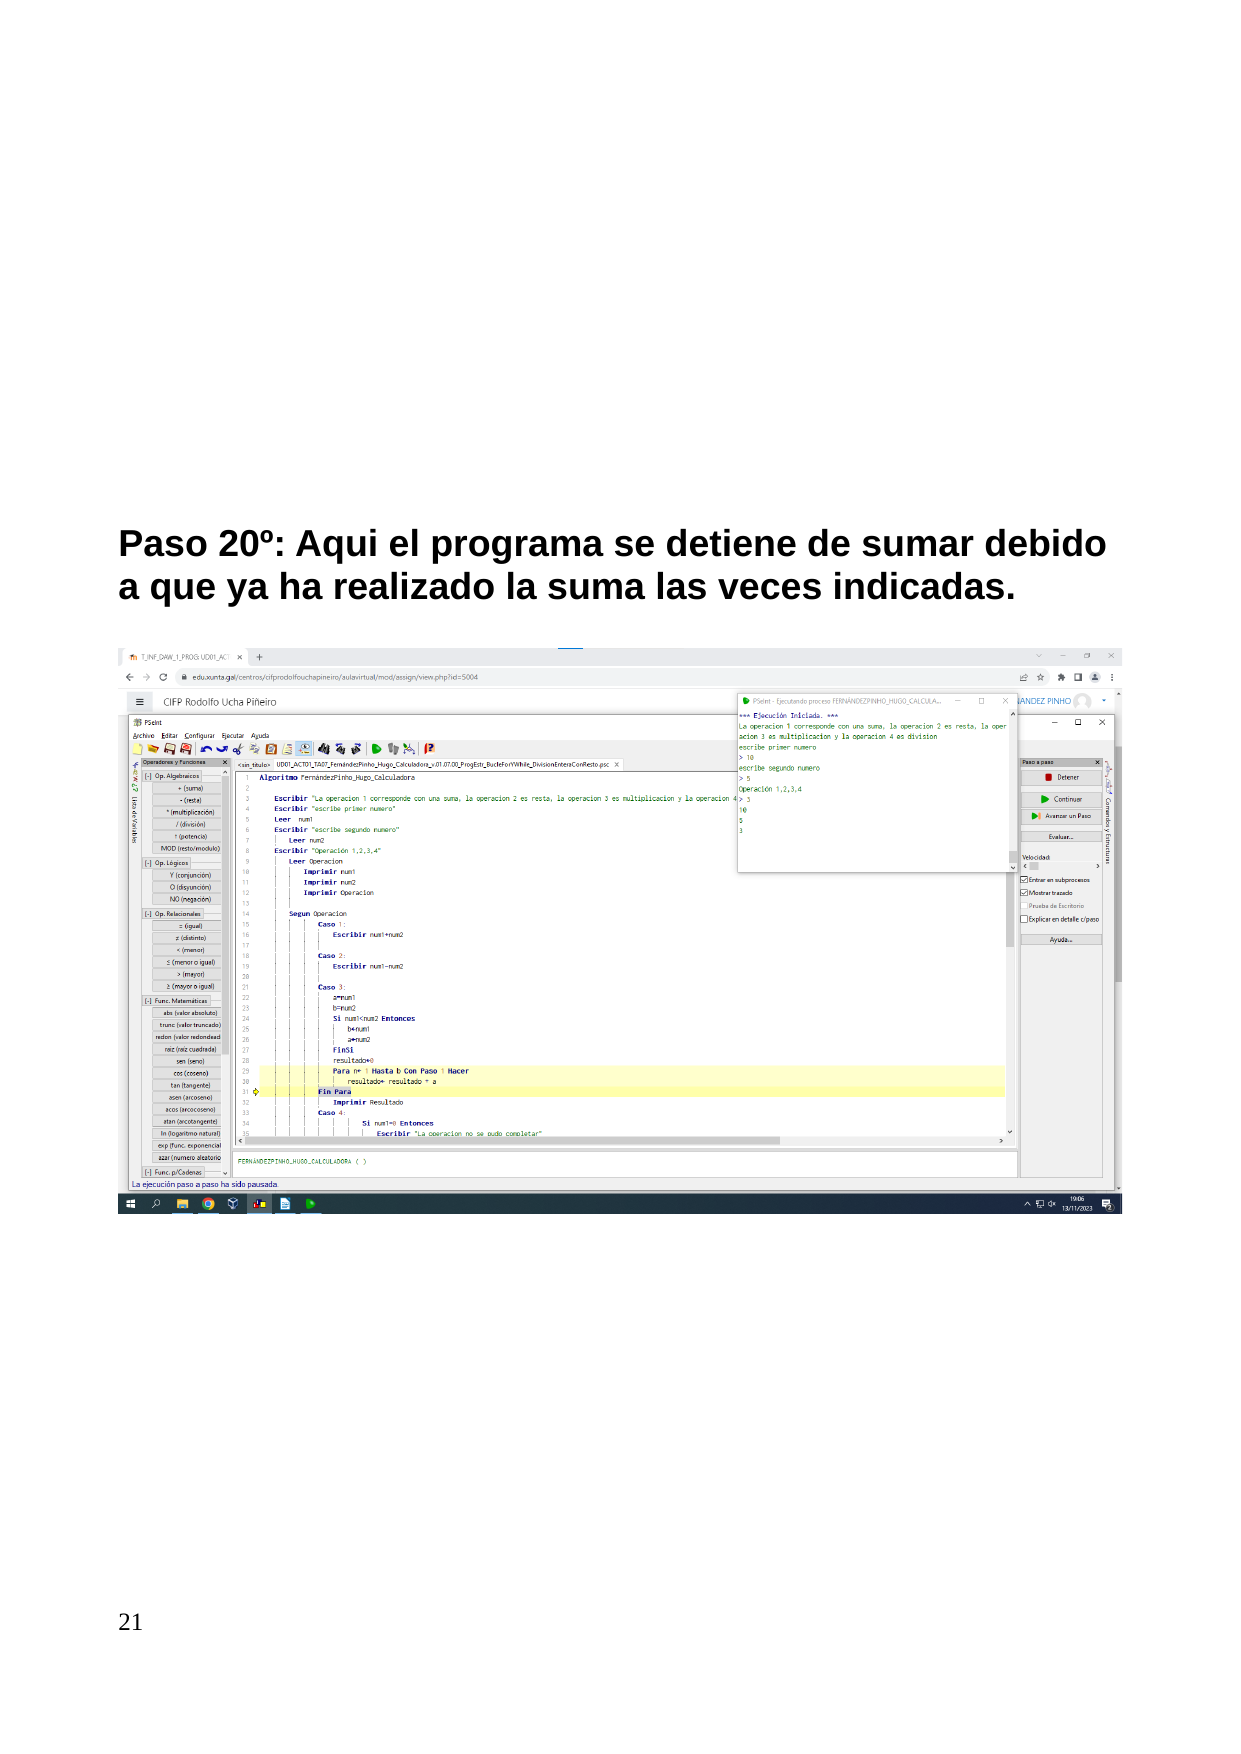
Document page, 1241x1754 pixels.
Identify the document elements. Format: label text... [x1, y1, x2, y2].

picture [118, 648, 1123, 1214]
subtitle Paso 20º: Aqui el programa se detiene de sumar debido a que ya ha realizado la suma las veces indicadas. [118, 521, 1122, 607]
